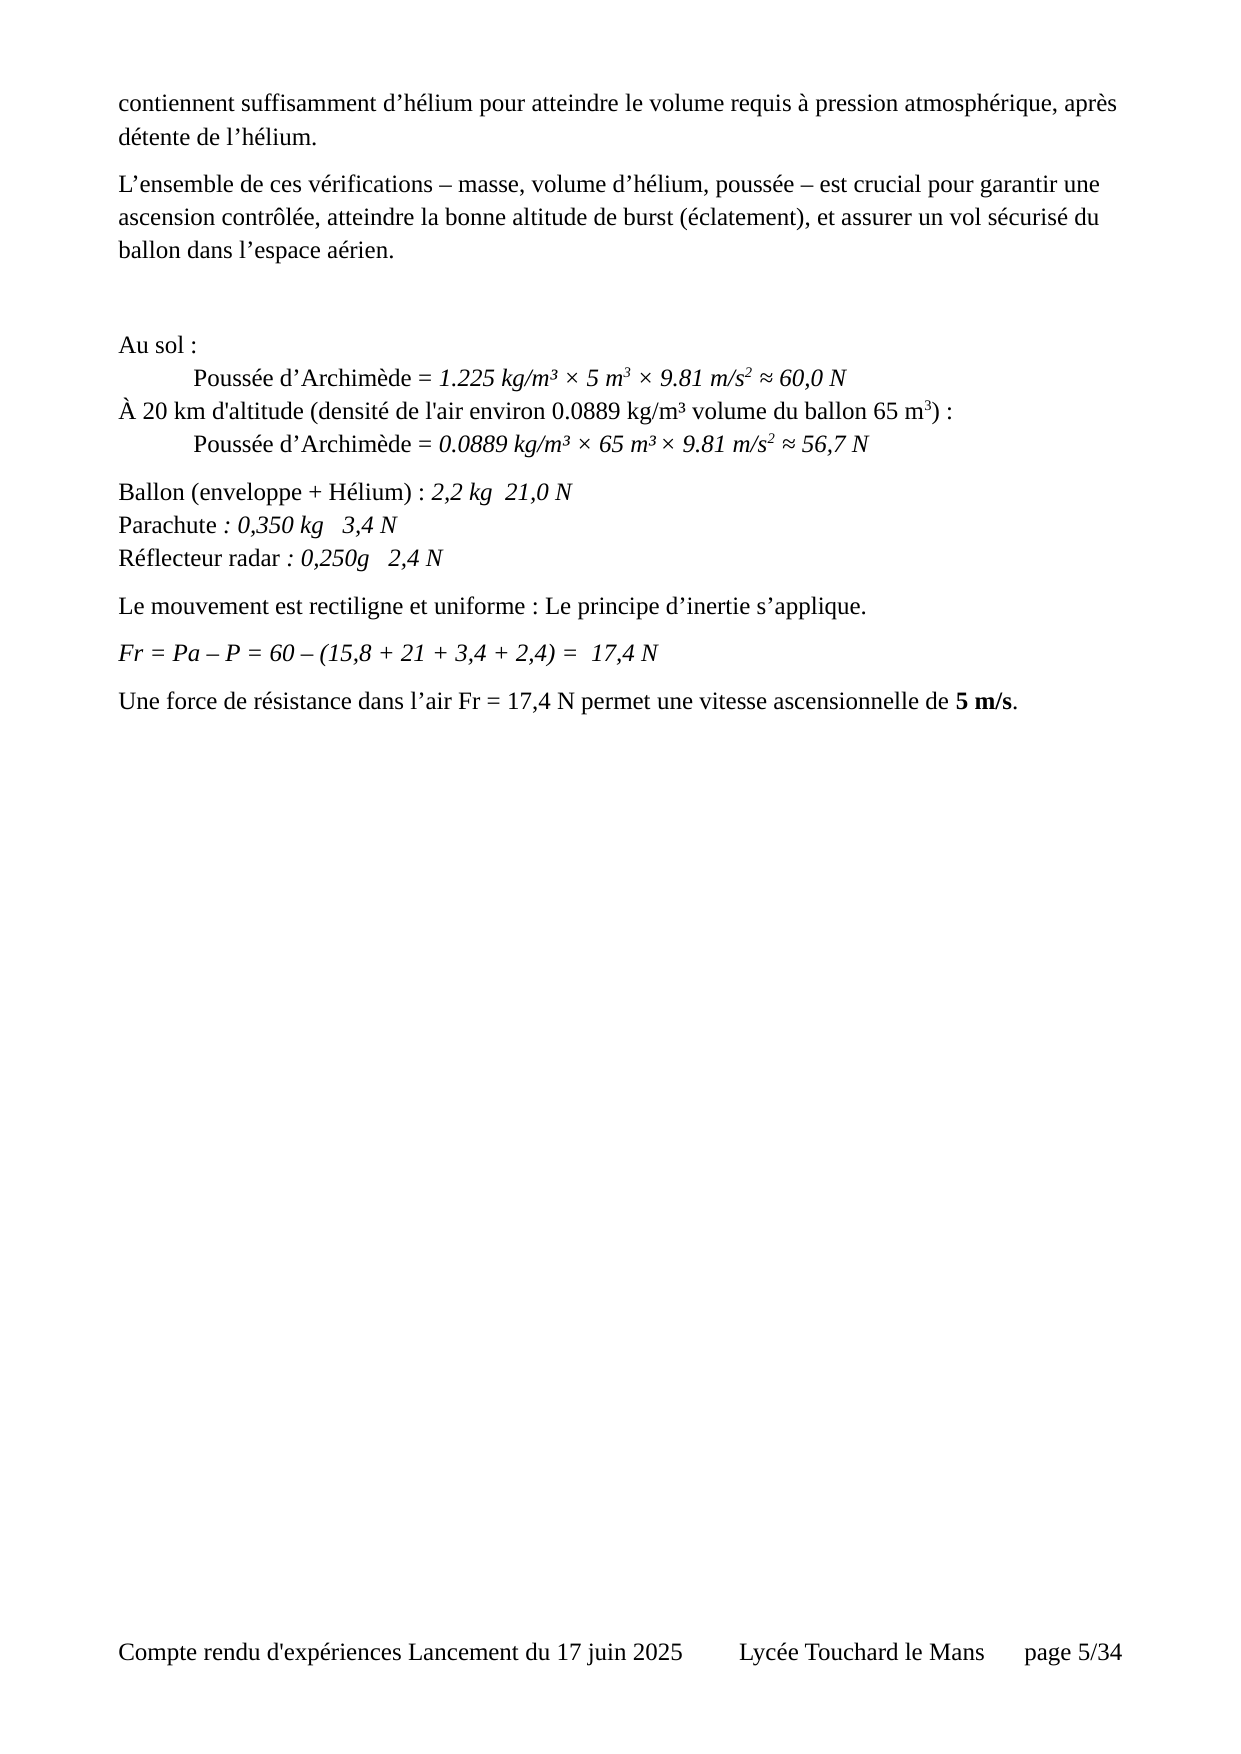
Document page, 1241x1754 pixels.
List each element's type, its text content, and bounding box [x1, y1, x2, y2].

text Le mouvement est rectiligne et uniforme : Le principe d’inertie s’applique. [118, 591, 1122, 619]
text Fr = Pa – P = 60 – (15,8 + 21 + 3,4 + 2,4) = 17,4 N [118, 638, 1122, 667]
text Au sol : Poussée d’Archimède = 1.225 kg/m³ × 5 m3 × 9.81 m/s2 ≈ 60,0 N À 20 km d'altitude (densité de l'air environ 0.0889 kg/m³ volume du ballon 65 m3) : Poussée d’Archimède = 0.0889 kg/m³ × 65 m³ × 9.81 m/s2 ≈ 56,7 N [118, 330, 1122, 458]
text L’ensemble de ces vérifications – masse, volume d’hélium, poussée – est crucial pour garantir une ascension contrôlée, atteindre la bonne altitude de burst (éclatement), et assurer un vol sécurisé du ballon dans l’espace aérien. [118, 169, 1122, 264]
text Ballon (enveloppe + Hélium) : 2,2 kg 21,0 N Parachute : 0,350 kg 3,4 N Réflecteur radar : 0,250g 2,4 N [118, 477, 1122, 572]
text contiennent suffisamment d’hélium pour atteindre le volume requis à pression atmosphérique, après détente de l’hélium. [118, 88, 1122, 150]
text Une force de résistance dans l’air Fr = 17,4 N permet une vitesse ascensionnelle de 5 m/s. [118, 686, 1122, 715]
